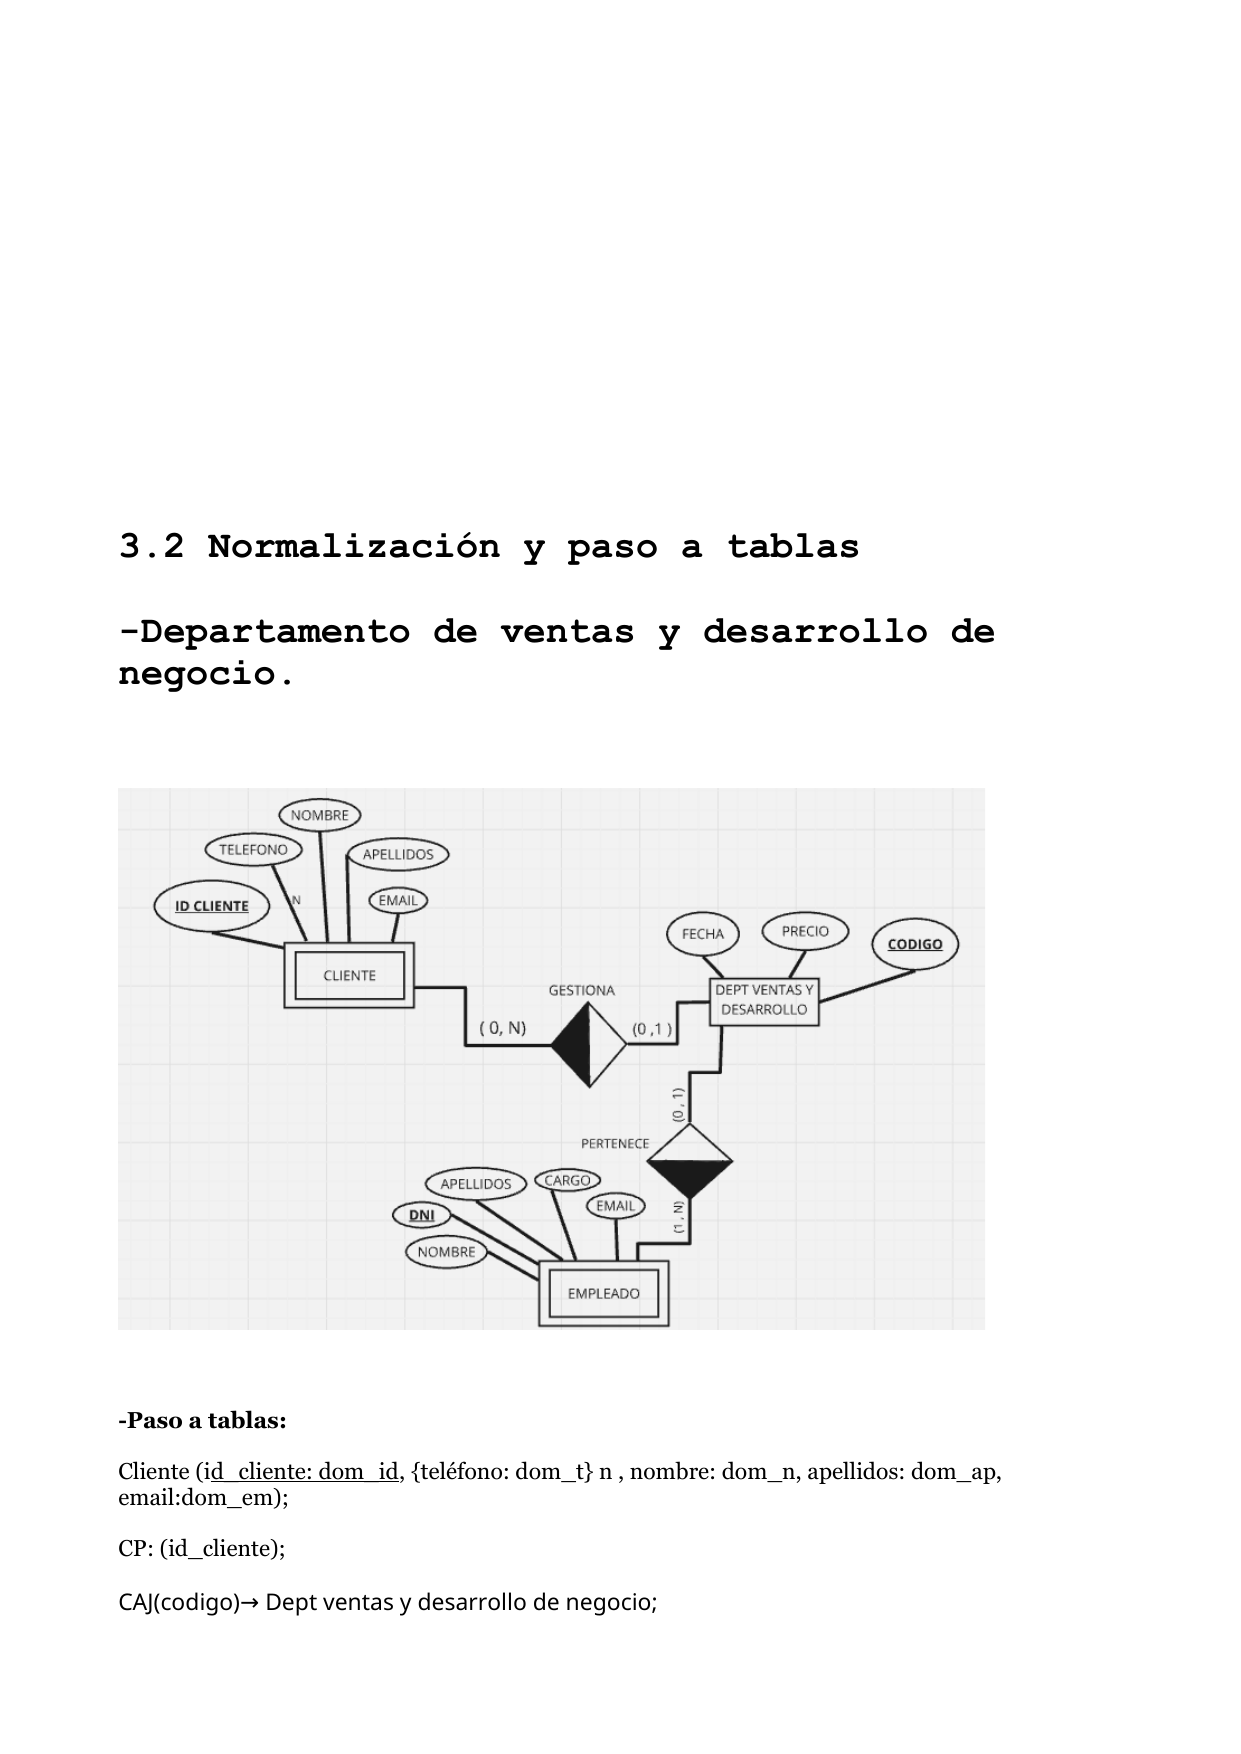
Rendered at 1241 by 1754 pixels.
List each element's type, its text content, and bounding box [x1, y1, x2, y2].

text -Departamento de ventas y desarrollo de negocio. [118, 611, 1122, 696]
text 3.2 Normalización y paso a tablas [118, 526, 1122, 569]
text -Paso a tablas: [118, 1407, 1122, 1433]
picture [118, 788, 986, 1330]
text Cliente (id_cliente: dom_id, {teléfono: dom_t} n , nombre: dom_n, apellidos: dom_ap, email:dom_em); [118, 1458, 1122, 1510]
text CAJ(codigo)→ Dept ventas y desarrollo de negocio; [118, 1586, 1122, 1618]
text CP: (id_cliente); [118, 1535, 1122, 1561]
